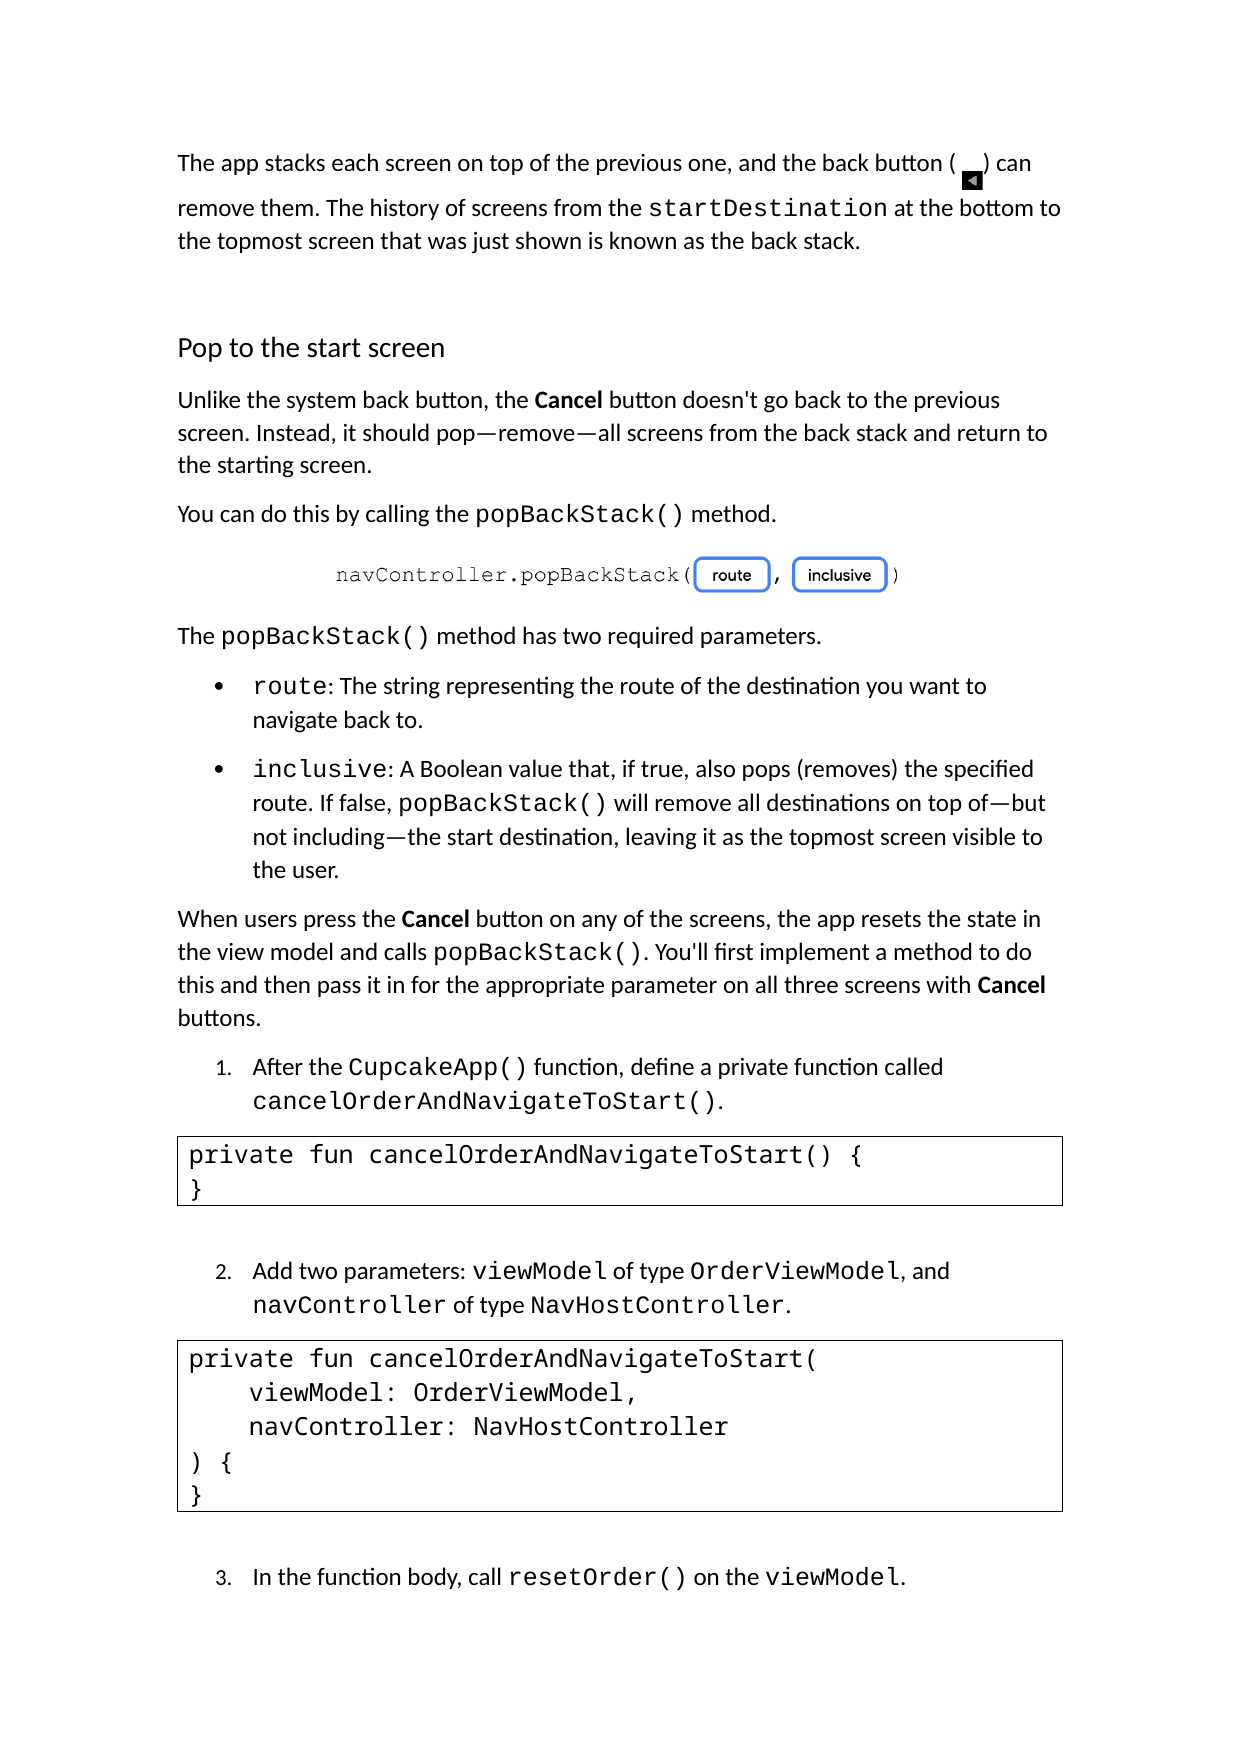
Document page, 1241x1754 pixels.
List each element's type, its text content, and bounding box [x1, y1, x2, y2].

list route: The string representing the route of the destination you want to navigate back to. [215, 670, 1063, 735]
list inclusive: A Boolean value that, if true, also pops (removes) the specified route. If false, popBackStack() will remove all destinations on top of—but not including—the start destination, leaving it as the topmost screen visible to the user. [215, 753, 1063, 884]
text When users press the Cancel button on any of the screens, the app resets the state in the view model and calls popBackStack(). You'll first implement a method to do this and then pass it in for the appropriate parameter on all three screens with Cancel buttons. [177, 903, 1063, 1033]
list In the function body, call resetOrder() on the viewModel. [215, 1562, 1063, 1593]
text Unlike the system back button, the Cancel button doesn't go back to the previous screen. Instead, it should pop—remove—all screens from the back stack and return to the starting screen. [177, 384, 1063, 480]
text The app stacks each screen on top of the previous one, and the back button ( ) can remove them. The history of screens from the startDestination at the bottom to the topmost screen that was just shown is known as the back stack. [177, 148, 1063, 256]
list After the CupcakeApp() function, define a private function called cancelOrderAndNavigateToStart(). [215, 1051, 1063, 1117]
text You can do this by calling the popBackStack() method. [177, 499, 1063, 530]
table_header private fun cancelOrderAndNavigateToStart( viewModel: OrderViewModel, navController: NavHostController ) { } [178, 1341, 1062, 1511]
table_header private fun cancelOrderAndNavigateToStart() { } [178, 1137, 1062, 1205]
text The popBackStack() method has two required parameters. [177, 620, 1063, 652]
text Pop to the start screen [177, 329, 1063, 365]
list Add two parameters: viewModel of type OrderViewModel, and navController of type NavHostController. [215, 1255, 1063, 1321]
